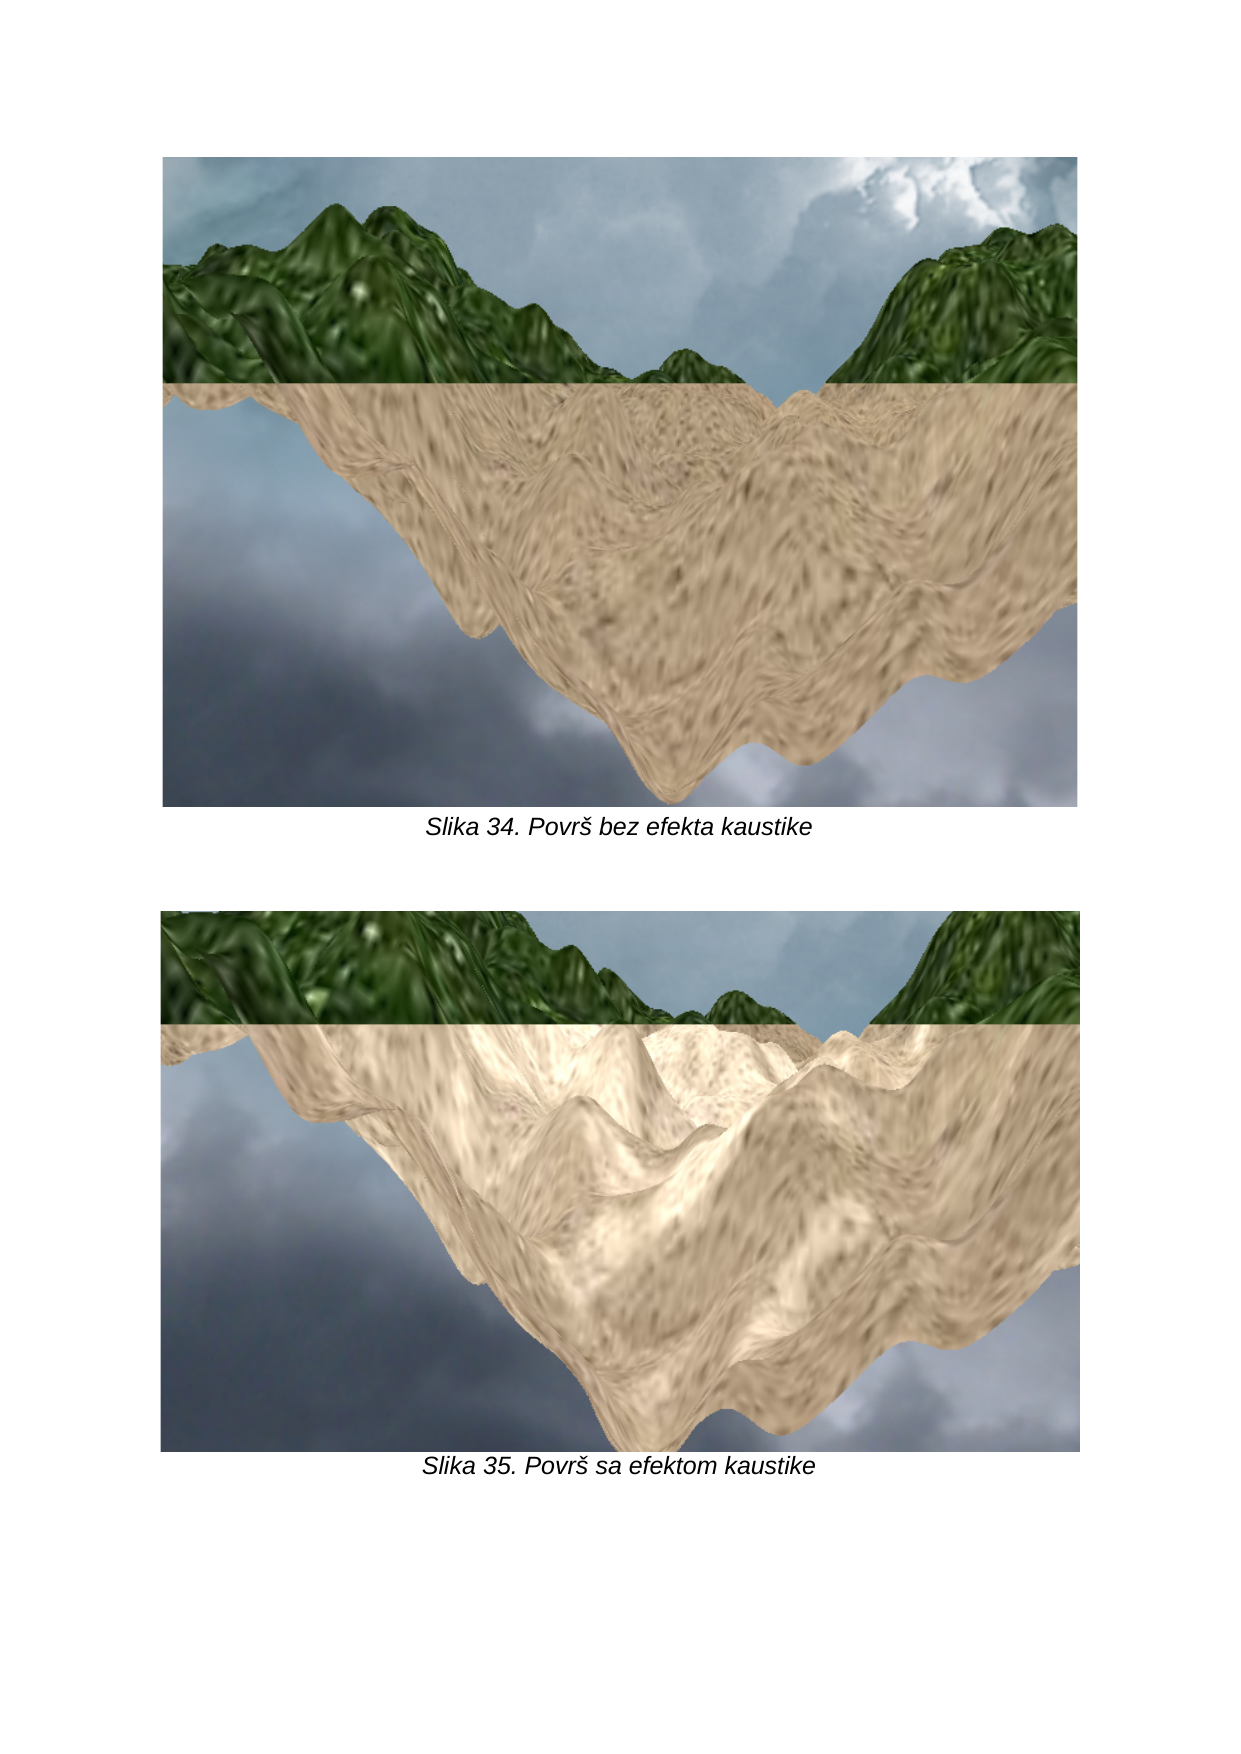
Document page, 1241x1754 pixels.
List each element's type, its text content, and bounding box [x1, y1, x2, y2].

text Slika 35. Površ sa efektom kaustike [161, 1452, 1080, 1480]
text Slika 34. Površ bez efekta kaustike [163, 807, 1077, 841]
picture [160, 911, 1080, 1452]
picture [162, 157, 1078, 807]
